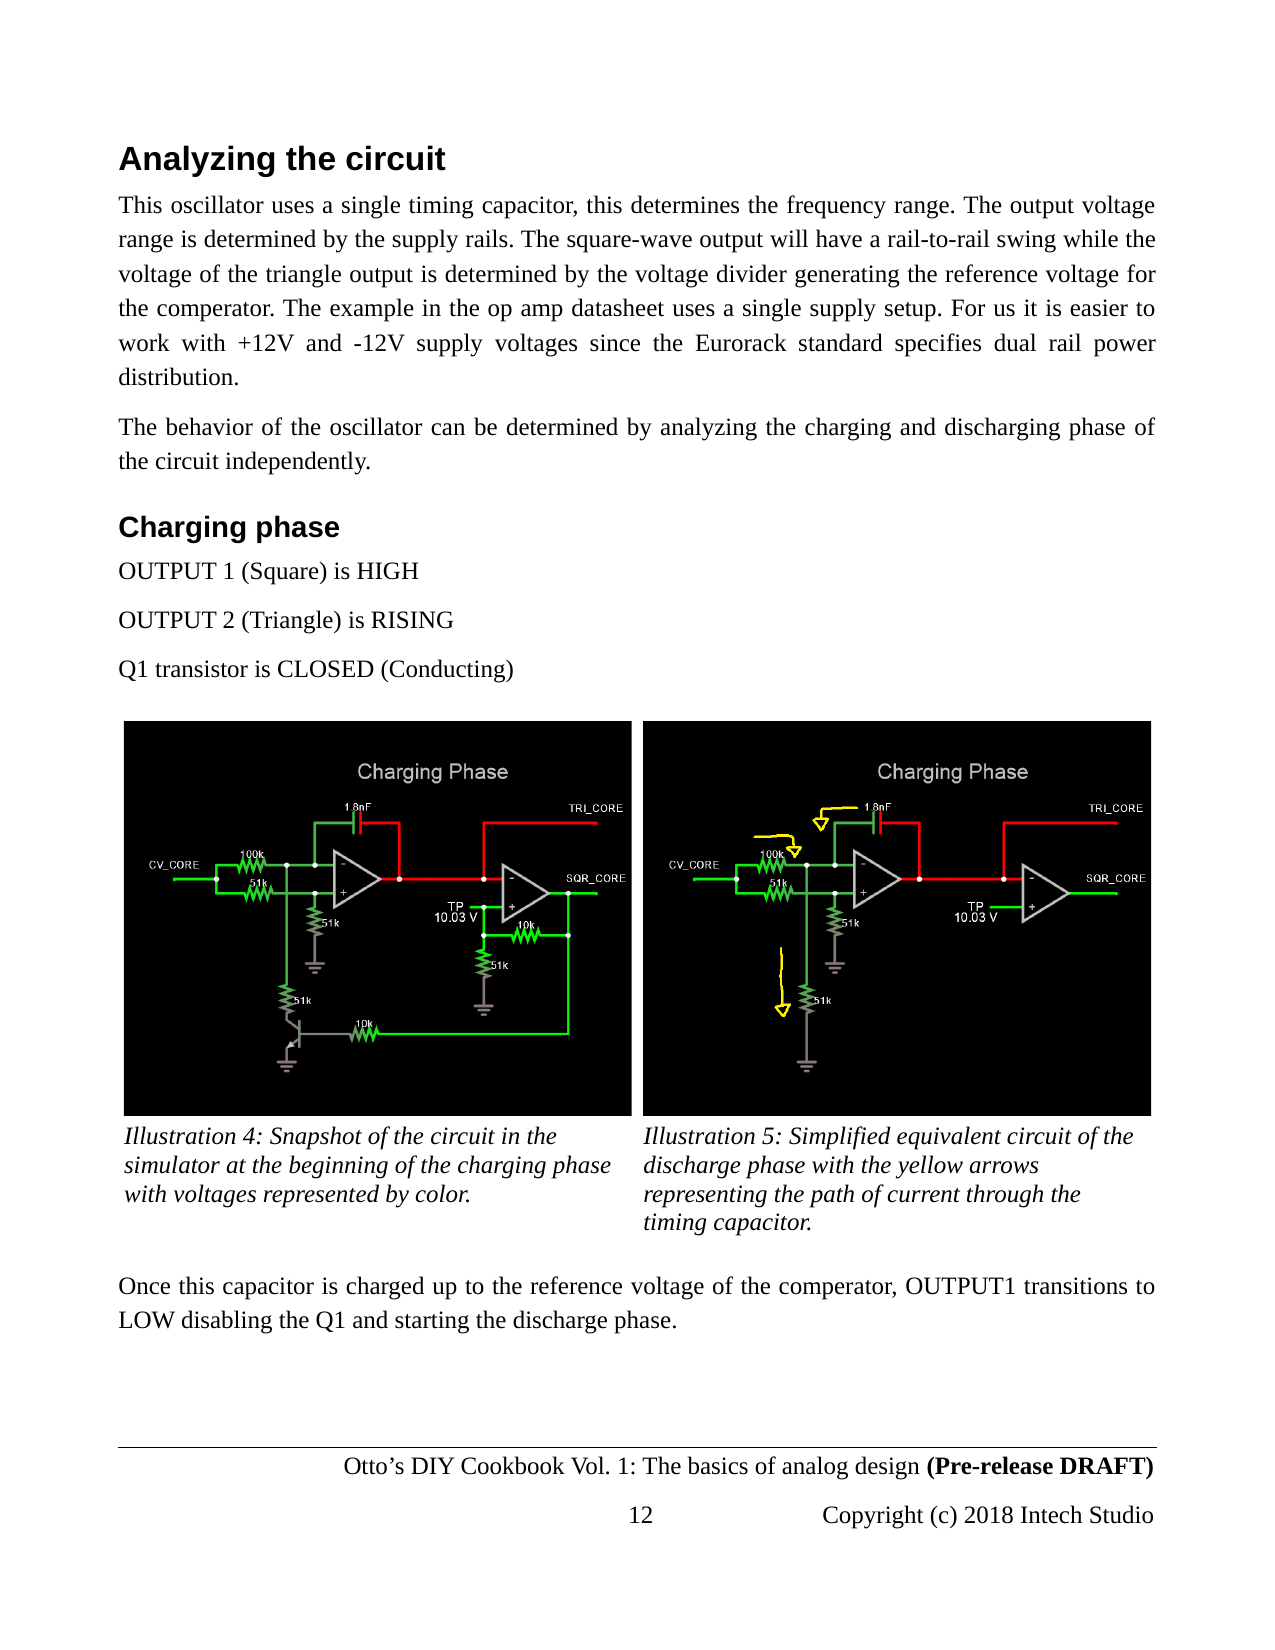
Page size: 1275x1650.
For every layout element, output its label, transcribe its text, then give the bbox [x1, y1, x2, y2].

subtitle Charging phase [118, 510, 1157, 543]
text OUTPUT 1 (Square) is HIGH [118, 556, 1157, 585]
text Once this capacitor is charged up to the reference voltage of the comperator, OUTPUT1 transitions to LOW disabling the Q1 and starting the discharge phase. [118, 1271, 1157, 1334]
text The behavior of the oscillator can be determined by analyzing the charging and discharging phase of the circuit independently. [118, 412, 1157, 475]
picture [643, 721, 1152, 1116]
subtitle Analyzing the circuit [118, 139, 1157, 178]
picture [123, 721, 632, 1116]
text Q1 transistor is CLOSED (Conducting) [118, 654, 1157, 683]
text OUTPUT 2 (Triangle) is RISING [118, 605, 1157, 634]
table_header [118, 703, 637, 1271]
table_header [638, 703, 1157, 1271]
text This oscillator uses a single timing capacitor, this determines the frequency range. The output voltage range is determined by the supply rails. The square-wave output will have a rail-to-rail swing while the voltage of the triangle output is determined by the voltage divider generating the reference voltage for the comperator. The example in the op amp datasheet uses a single supply setup. For us it is easier to work with +12V and -12V supply voltages since the Eurorack standard specifies dual rail power distribution. [118, 190, 1157, 391]
